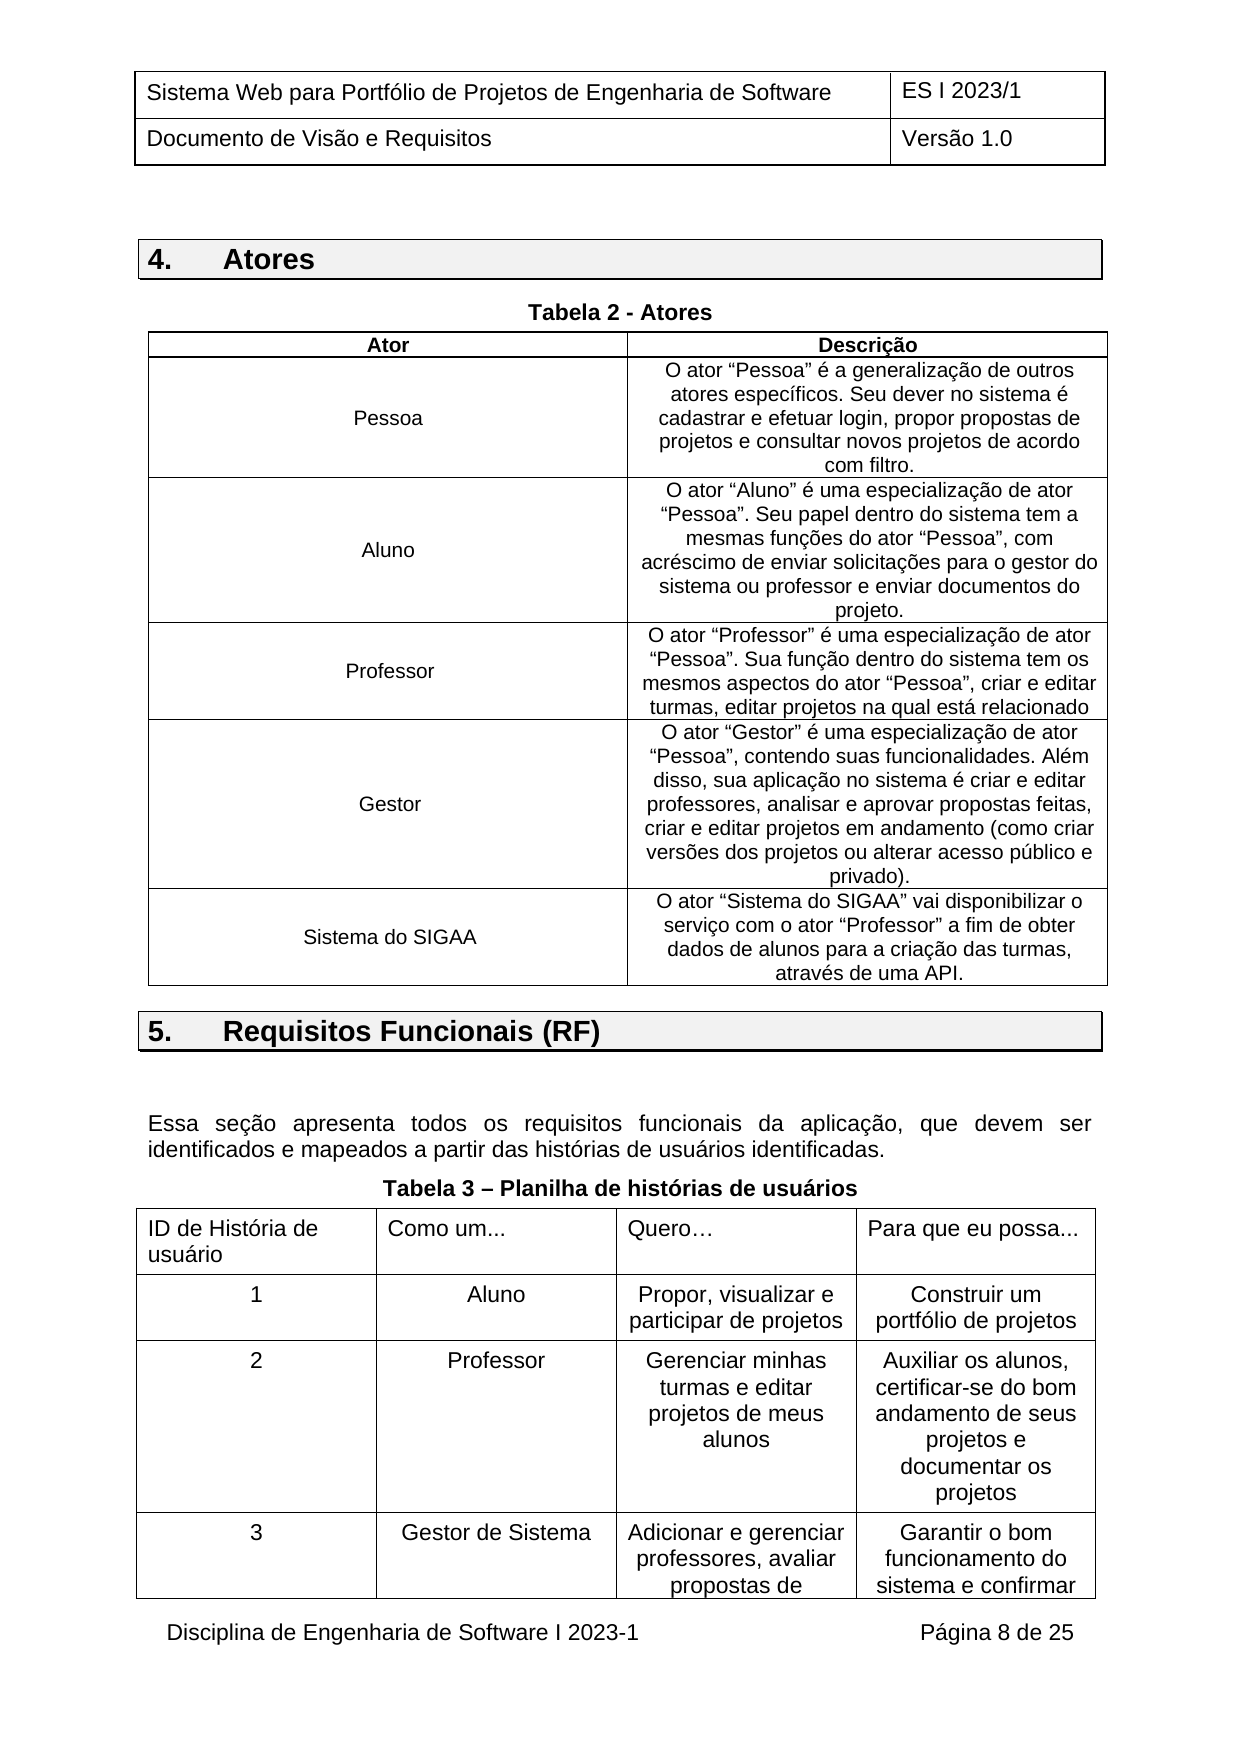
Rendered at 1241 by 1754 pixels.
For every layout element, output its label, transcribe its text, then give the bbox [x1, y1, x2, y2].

table_cell Professor [149, 623, 627, 719]
table_cell Pessoa [149, 358, 627, 477]
table_cell O ator “Gestor” é uma especialização de ator “Pessoa”, contendo suas funcionalidades. Além disso, sua aplicação no sistema é criar e editar professores, analisar e aprovar propostas feitas, criar e editar projetos em andamento (como criar versões dos projetos ou alterar acesso público e privado). [628, 720, 1107, 888]
table_cell 1 [137, 1275, 376, 1340]
table_cell O ator “Sistema do SIGAA” vai disponibilizar o serviço com o ator “Professor” a fim de obter dados de alunos para a criação das turmas, através de uma API. [628, 889, 1107, 984]
table_header Como um... [377, 1209, 616, 1274]
text Essa seção apresenta todos os requisitos funcionais da aplicação, que devem ser identificados e mapeados a partir das histórias de usuários identificadas. [148, 1110, 1092, 1162]
table_cell 2 [137, 1341, 376, 1512]
table_cell Gestor de Sistema [377, 1513, 616, 1598]
table_header Ator [149, 333, 627, 356]
table_cell Auxiliar os alunos, certificar-se do bom andamento de seus projetos e documentar os projetos [857, 1341, 1095, 1512]
table_cell Aluno [149, 478, 627, 622]
table_cell O ator “Pessoa” é a generalização de outros atores específicos. Seu dever no sistema é cadastrar e efetuar login, propor propostas de projetos e consultar novos projetos de acordo com filtro. [628, 358, 1107, 477]
table_cell Adicionar e gerenciar professores, avaliar propostas de [617, 1513, 856, 1598]
table_header ID de História de usuário [137, 1209, 376, 1274]
table_cell 3 [137, 1513, 376, 1598]
table_cell O ator “Aluno” é uma especialização de ator “Pessoa”. Seu papel dentro do sistema tem a mesmas funções do ator “Pessoa”, com acréscimo de enviar solicitações para o gestor do sistema ou professor e enviar documentos do projeto. [628, 478, 1107, 622]
table_header Quero… [617, 1209, 856, 1274]
table_cell Sistema do SIGAA [149, 889, 627, 984]
text Tabela 2 - Atores [148, 299, 1092, 325]
table_cell Professor [377, 1341, 616, 1512]
table_cell Aluno [377, 1275, 616, 1340]
table_header Descrição [628, 333, 1107, 356]
subtitle Requisitos Funcionais (RF) [139, 1012, 1101, 1049]
subtitle Atores [139, 240, 1101, 278]
table_header Para que eu possa... [857, 1209, 1095, 1274]
table_cell Gestor [149, 720, 627, 888]
table_cell Gerenciar minhas turmas e editar projetos de meus alunos [617, 1341, 856, 1512]
table_cell Construir um portfólio de projetos [857, 1275, 1095, 1340]
table_cell Propor, visualizar e participar de projetos [617, 1275, 856, 1340]
table_cell O ator “Professor” é uma especialização de ator “Pessoa”. Sua função dentro do sistema tem os mesmos aspectos do ator “Pessoa”, criar e editar turmas, editar projetos na qual está relacionado [628, 623, 1107, 719]
table_cell Garantir o bom funcionamento do sistema e confirmar [857, 1513, 1095, 1598]
text Tabela 3 – Planilha de histórias de usuários [148, 1175, 1092, 1201]
